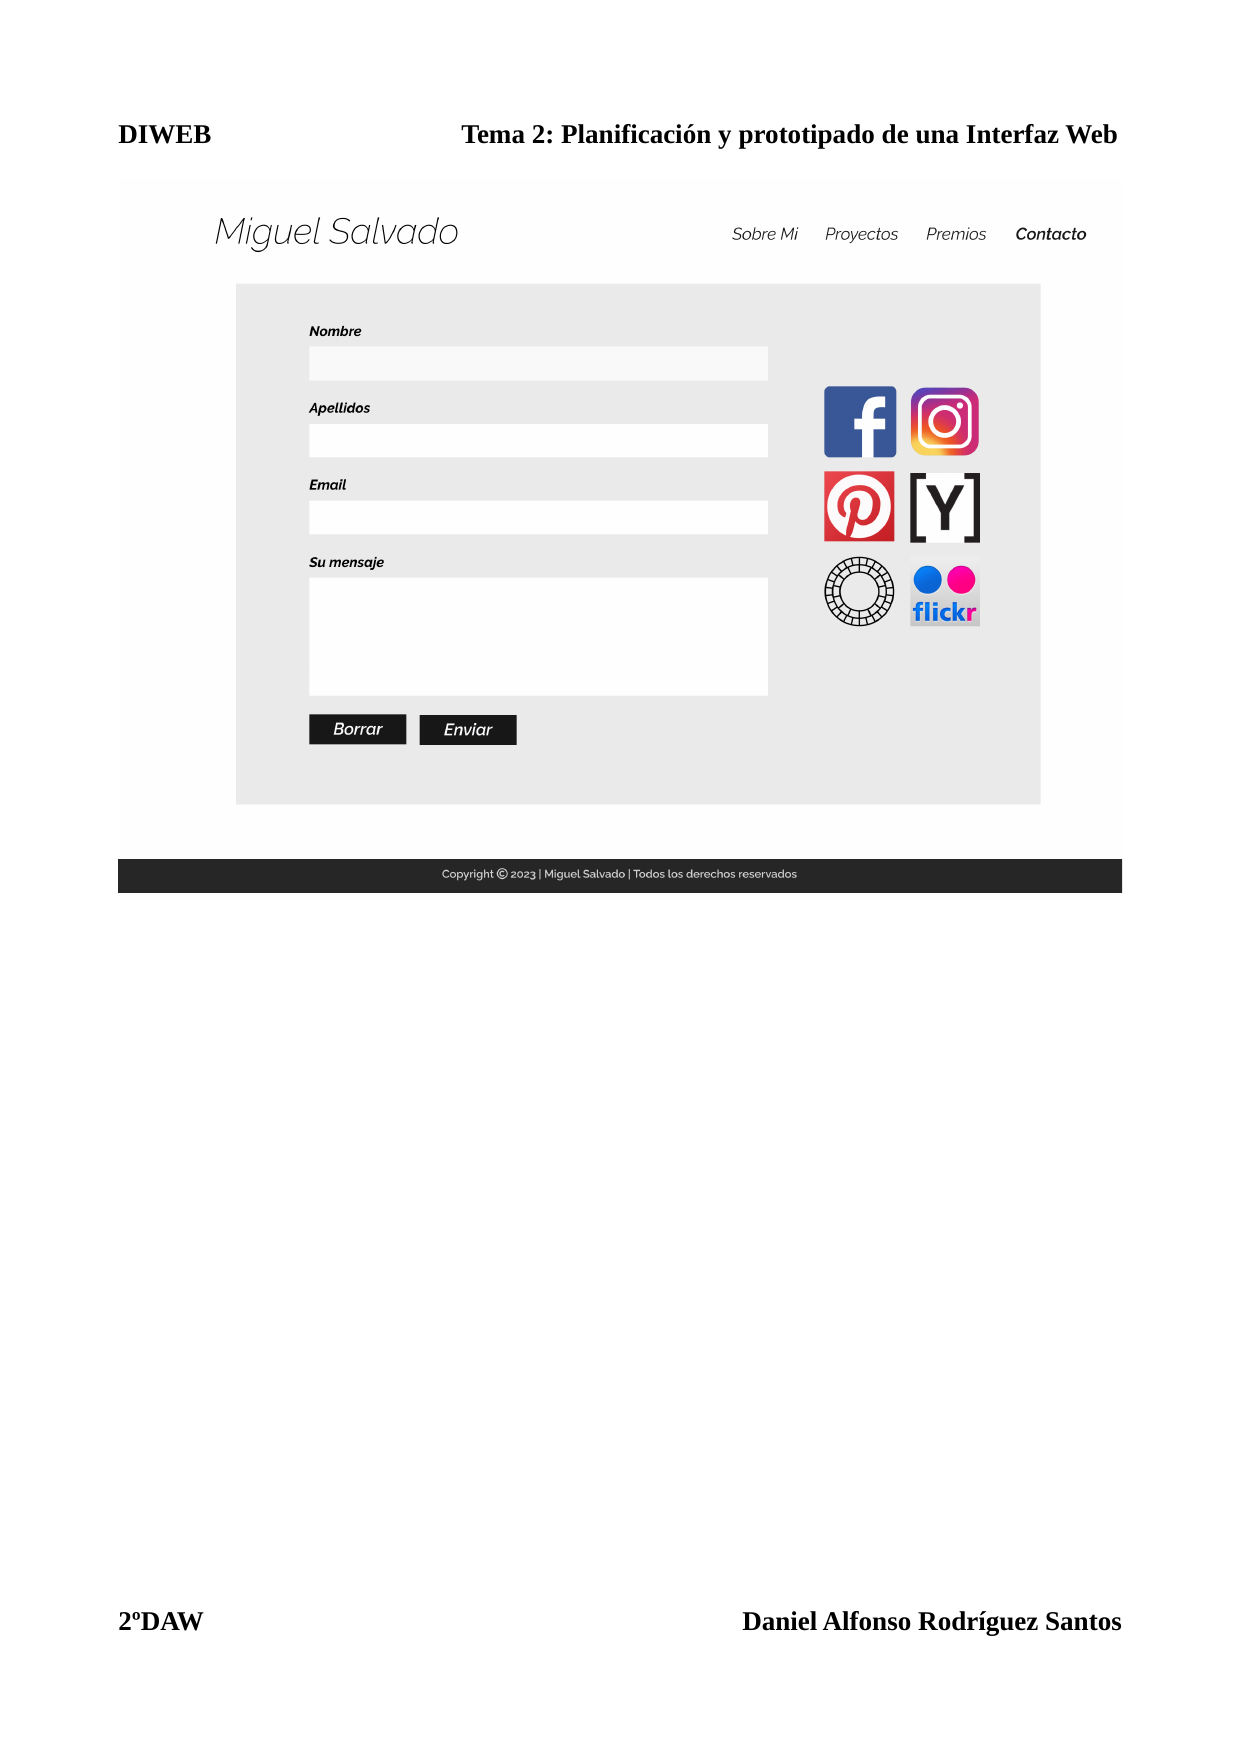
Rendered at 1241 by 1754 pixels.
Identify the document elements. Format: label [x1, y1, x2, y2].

picture [118, 178, 1123, 893]
